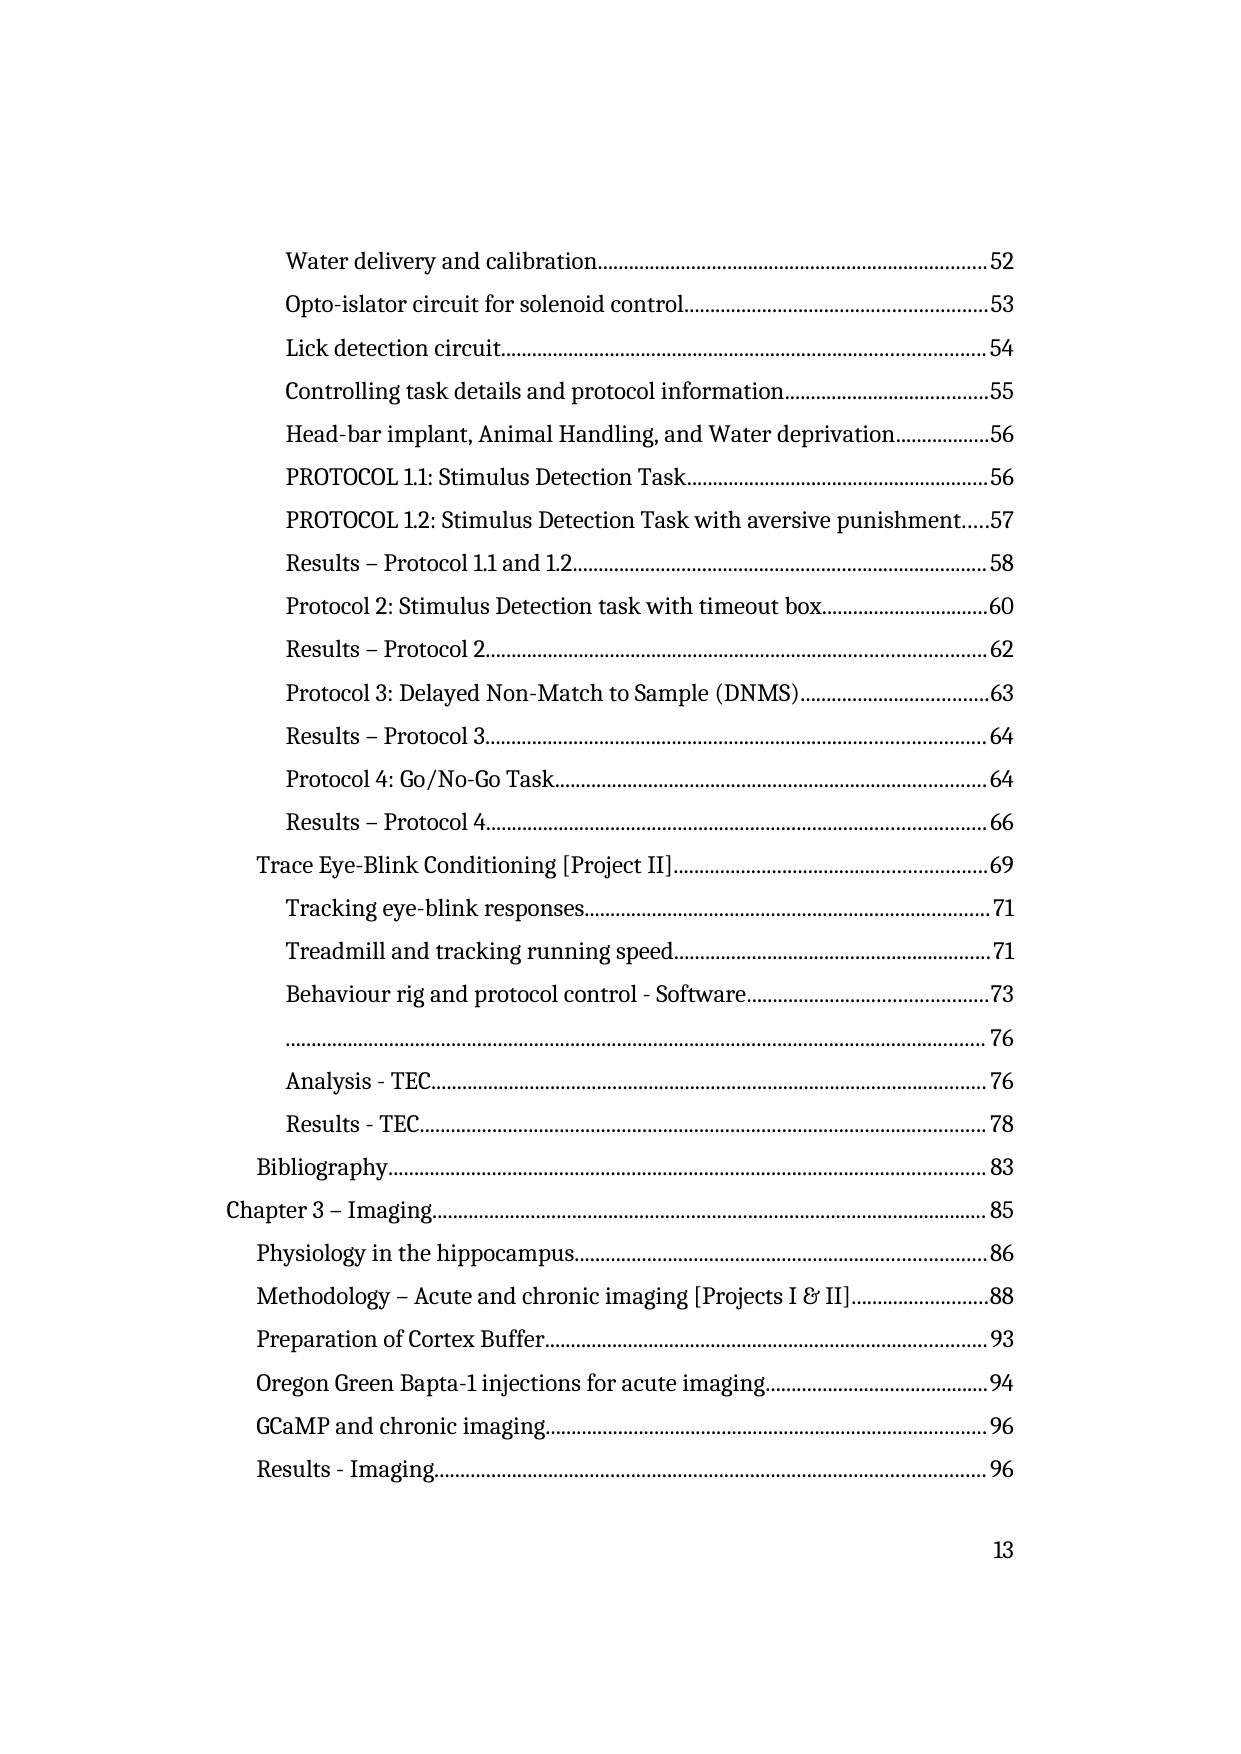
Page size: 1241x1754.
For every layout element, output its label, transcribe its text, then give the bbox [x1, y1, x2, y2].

text Treadmill and tracking running speed 71 [285, 937, 1014, 966]
text Lick detection circuit 54 [285, 333, 1014, 362]
text Preparation of Cortex Buffer 93 [256, 1325, 1014, 1354]
text Protocol 3: Delayed Non-Match to Sample (DNMS) 63 [285, 678, 1014, 707]
text PROTOCOL 1.2: Stimulus Detection Task with aversive punishment 57 [285, 506, 1014, 535]
text Results - TEC 78 [285, 1110, 1014, 1138]
text Trace Eye-Blink Conditioning [Project II] 69 [256, 851, 1014, 880]
text Head-bar implant, Animal Handling, and Water deprivation 56 [285, 420, 1014, 448]
text Results – Protocol 2 62 [285, 635, 1014, 664]
text Analysis - TEC 76 [285, 1067, 1014, 1095]
text Methodology – Acute and chronic imaging [Projects I & II] 88 [256, 1282, 1014, 1311]
text Behaviour rig and protocol control - Software 73 [285, 980, 1014, 1009]
text Oregon Green Bapta-1 injections for acute imaging 94 [256, 1368, 1014, 1397]
text 76 [285, 1023, 1014, 1052]
text Bibliography 83 [256, 1153, 1014, 1182]
text Opto-islator circuit for solenoid control 53 [285, 290, 1014, 319]
text Water delivery and calibration 52 [285, 247, 1014, 276]
text Results – Protocol 4 66 [285, 808, 1014, 837]
text Protocol 4: Go/No-Go Task 64 [285, 765, 1014, 793]
text GCaMP and chronic imaging 96 [256, 1412, 1014, 1440]
text PROTOCOL 1.1: Stimulus Detection Task 56 [285, 463, 1014, 492]
text Results - Imaging 96 [256, 1455, 1014, 1483]
text Protocol 2: Stimulus Detection task with timeout box 60 [285, 592, 1014, 621]
text Physiology in the hippocampus 86 [256, 1239, 1014, 1268]
text Results – Protocol 3 64 [285, 722, 1014, 750]
text Controlling task details and protocol information 55 [285, 377, 1014, 405]
text Chapter 3 – Imaging 85 [226, 1196, 1014, 1225]
text Tracking eye-blink responses 71 [285, 894, 1014, 923]
text Results – Protocol 1.1 and 1.2 58 [285, 549, 1014, 578]
